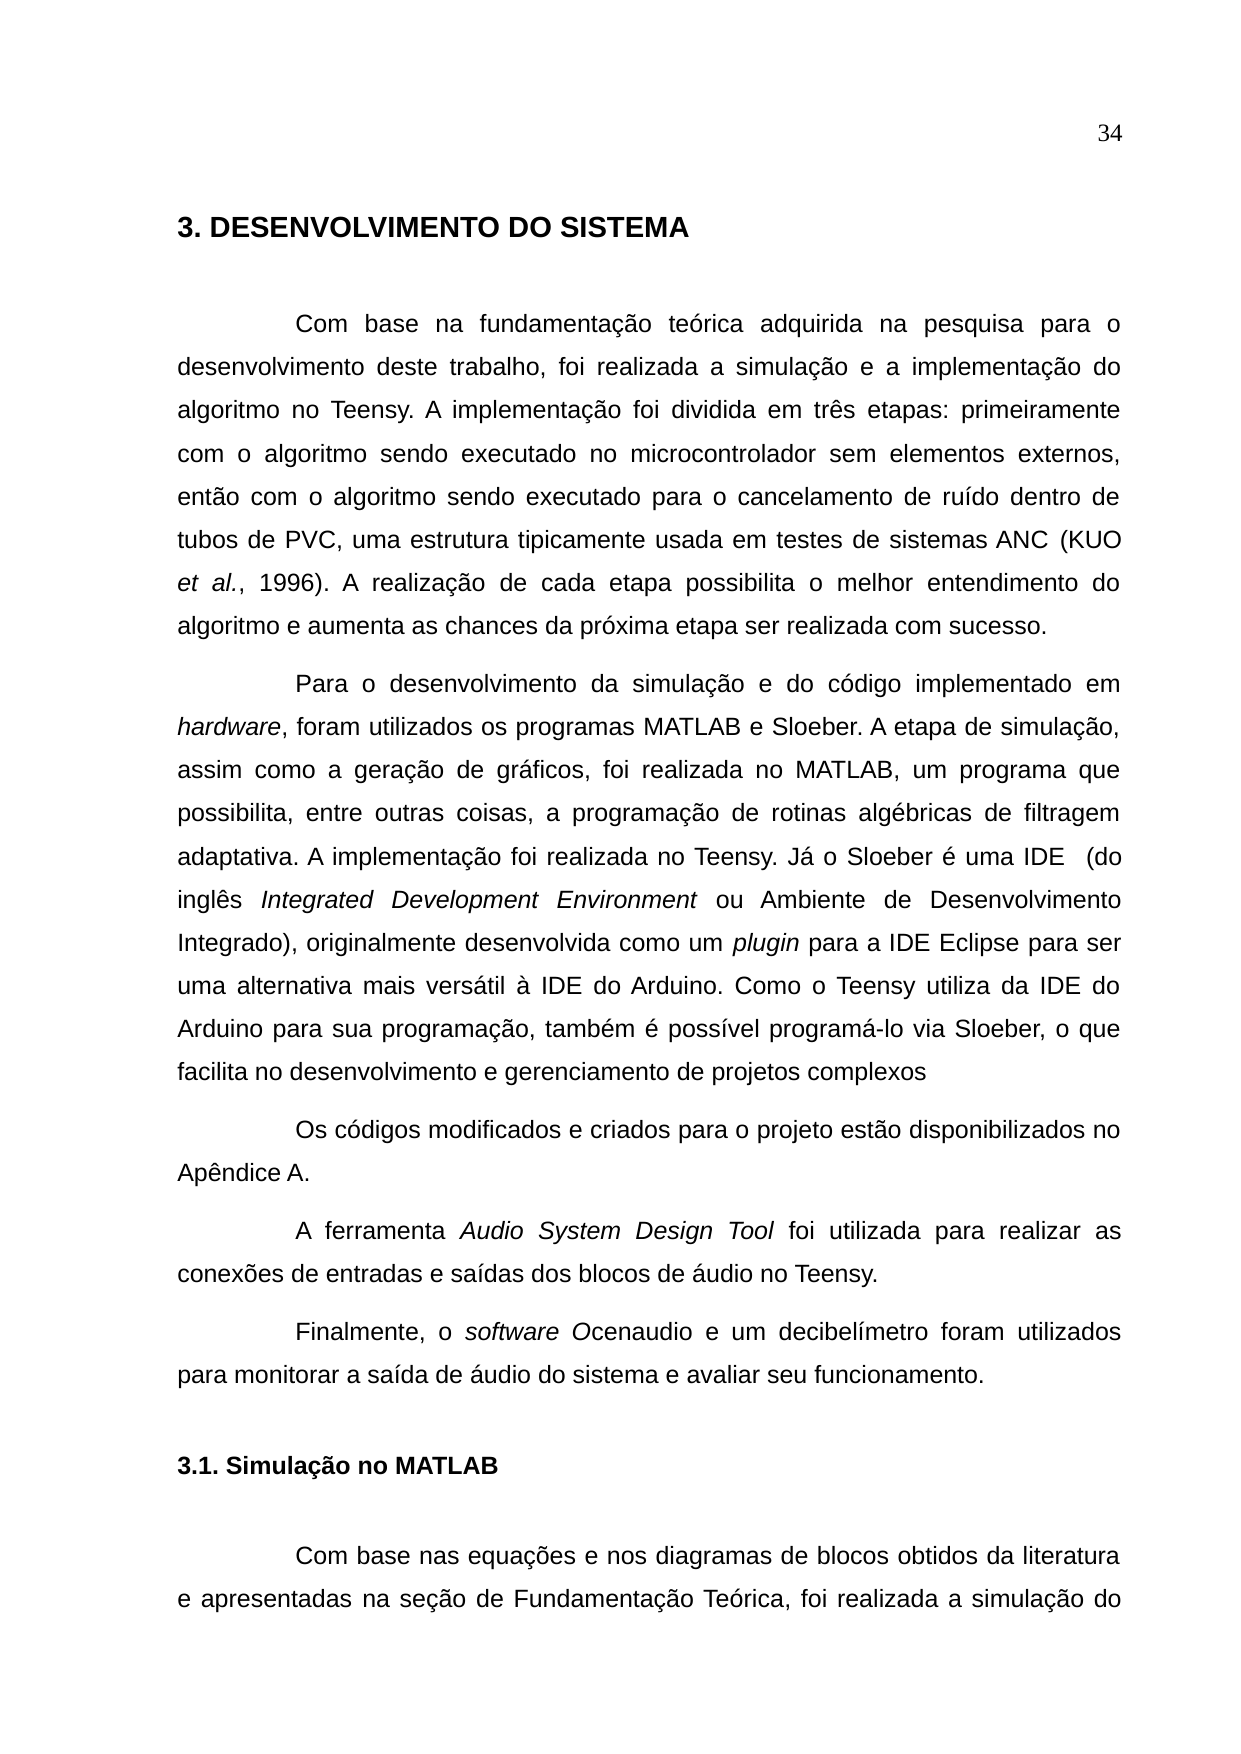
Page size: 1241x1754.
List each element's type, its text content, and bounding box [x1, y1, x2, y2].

text Com base na fundamentação teórica adquirida na pesquisa para o desenvolvimento deste trabalho, foi realizada a simulação e a implementação do algoritmo no Teensy. A implementação foi dividida em três etapas: primeiramente com o algoritmo sendo executado no microcontrolador sem elementos externos, então com o algoritmo sendo executado para o cancelamento de ruído dentro de tubos de PVC, uma estrutura tipicamente usada em testes de sistemas ANC (KUO et al., 1996). A realização de cada etapa possibilita o melhor entendimento do algoritmo e aumenta as chances da próxima etapa ser realizada com sucesso. [177, 309, 1122, 640]
subtitle 3. DESENVOLVIMENTO DO SISTEMA [177, 210, 1122, 243]
text Os códigos modificados e criados para o projeto estão disponibilizados no Apêndice A. [177, 1115, 1122, 1187]
text Com base nas equações e nos diagramas de blocos obtidos da literatura e apresentadas na seção de Fundamentação Teórica, foi realizada a simulação do [177, 1541, 1122, 1613]
text Finalmente, o software Ocenaudio e um decibelímetro foram utilizados para monitorar a saída de áudio do sistema e avaliar seu funcionamento. [177, 1317, 1122, 1389]
subtitle 3.1. Simulação no MATLAB [177, 1451, 1122, 1479]
text Para o desenvolvimento da simulação e do código implementado em hardware, foram utilizados os programas MATLAB e Sloeber. A etapa de simulação, assim como a geração de gráficos, foi realizada no MATLAB, um programa que possibilita, entre outras coisas, a programação de rotinas algébricas de filtragem adaptativa. A implementação foi realizada no Teensy. Já o Sloeber é uma IDE (do inglês Integrated Development Environment ou Ambiente de Desenvolvimento Integrado), originalmente desenvolvida como um plugin para a IDE Eclipse para ser uma alternativa mais versátil à IDE do Arduino. Como o Teensy utiliza da IDE do Arduino para sua programação, também é possível programá-lo via Sloeber, o que facilita no desenvolvimento e gerenciamento de projetos complexos [177, 669, 1122, 1086]
text A ferramenta Audio System Design Tool foi utilizada para realizar as conexões de entradas e saídas dos blocos de áudio no Teensy. [177, 1216, 1122, 1288]
